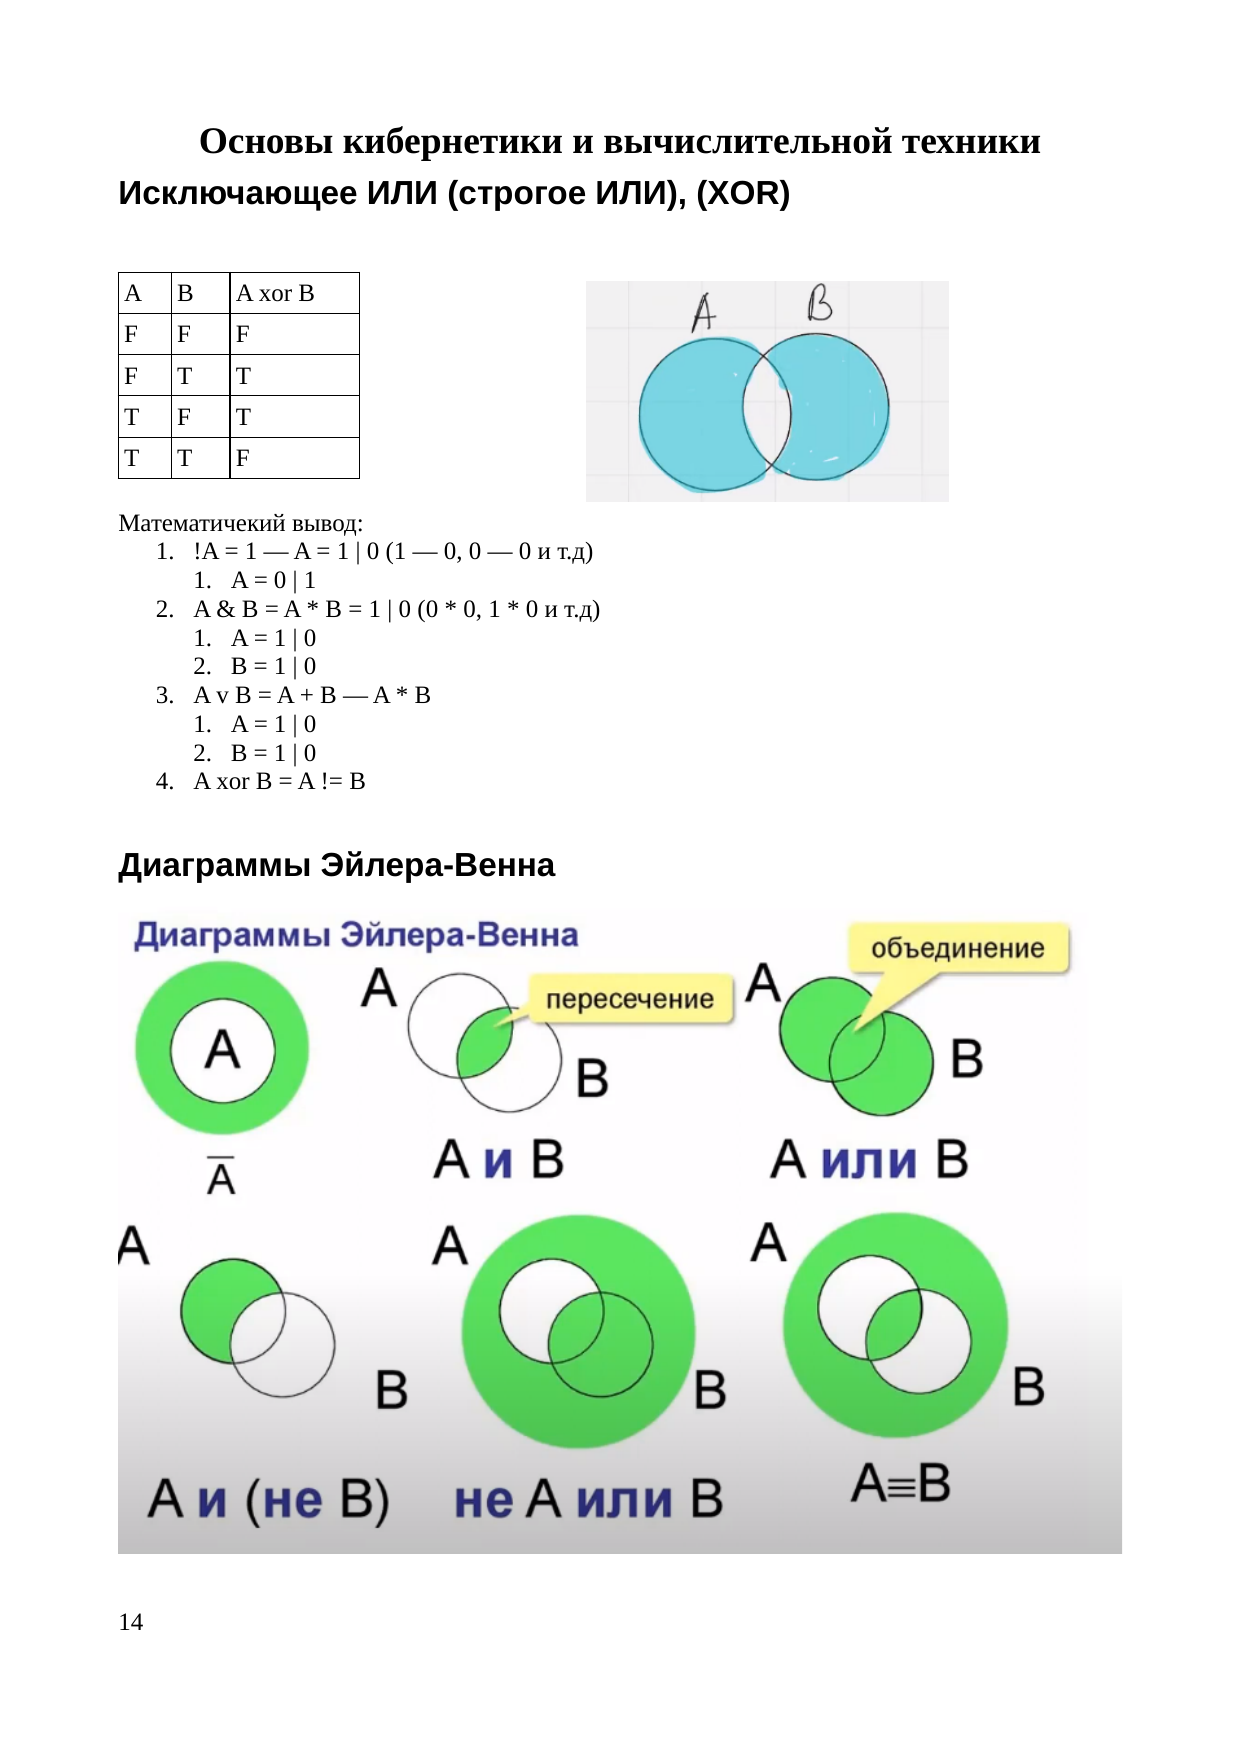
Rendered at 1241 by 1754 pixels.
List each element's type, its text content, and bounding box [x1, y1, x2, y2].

list A = 1 | 0 [193, 623, 1122, 651]
list A v B = A + B — A * B [156, 680, 1122, 709]
table_header A [119, 273, 171, 313]
table_cell F [231, 438, 359, 478]
table_cell F [119, 314, 171, 354]
table_cell T [172, 438, 229, 478]
list A xor B = A != B [156, 766, 1122, 795]
table_cell T [231, 396, 359, 437]
table_cell F [172, 396, 229, 437]
picture [586, 281, 949, 502]
text Математичекий вывод: [118, 508, 1122, 536]
list A = 1 | 0 [193, 709, 1122, 738]
list B = 1 | 0 [193, 738, 1122, 766]
table_cell T [172, 355, 229, 395]
table_cell F [119, 355, 171, 395]
table_cell T [119, 396, 171, 437]
list A & B = A * B = 1 | 0 (0 * 0, 1 * 0 и т.д) [156, 594, 1122, 623]
table_cell T [231, 355, 359, 395]
table_header B [172, 273, 229, 313]
picture [118, 895, 1123, 1554]
list A = 0 | 1 [193, 565, 1122, 594]
table_cell T [119, 438, 171, 478]
list B = 1 | 0 [193, 651, 1122, 680]
list !A = 1 — A = 1 | 0 (1 — 0, 0 — 0 и т.д) [156, 536, 1122, 565]
subtitle Исключающее ИЛИ (строгое ИЛИ), (XOR) [118, 173, 1122, 211]
table_cell F [231, 314, 359, 354]
table_header A xor B [231, 273, 359, 313]
subtitle Диаграммы Эйлера-Венна [118, 845, 1122, 883]
table_cell F [172, 314, 229, 354]
